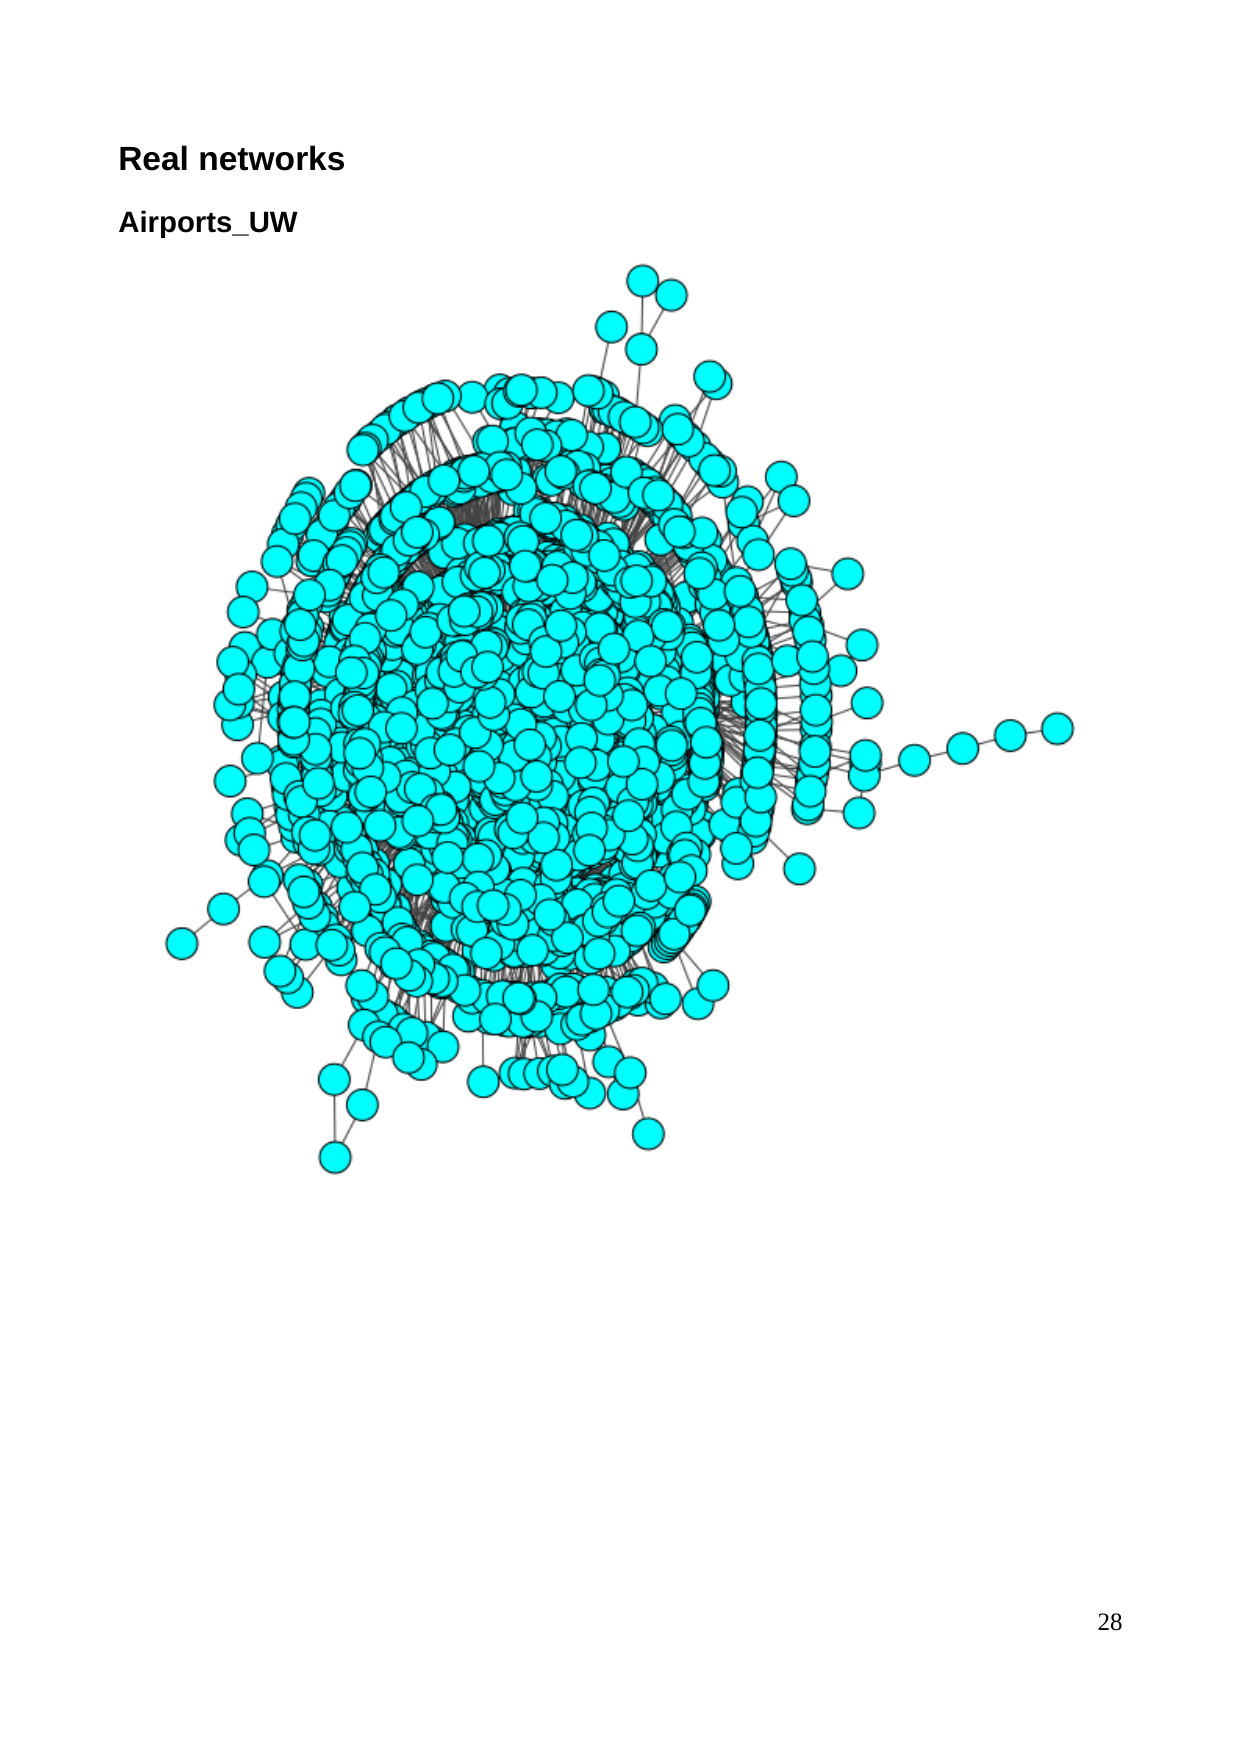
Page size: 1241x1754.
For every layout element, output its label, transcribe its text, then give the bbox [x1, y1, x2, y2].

subtitle Airports_UW [118, 205, 1122, 238]
subtitle Real networks [118, 139, 1122, 178]
picture [151, 251, 1089, 1189]
